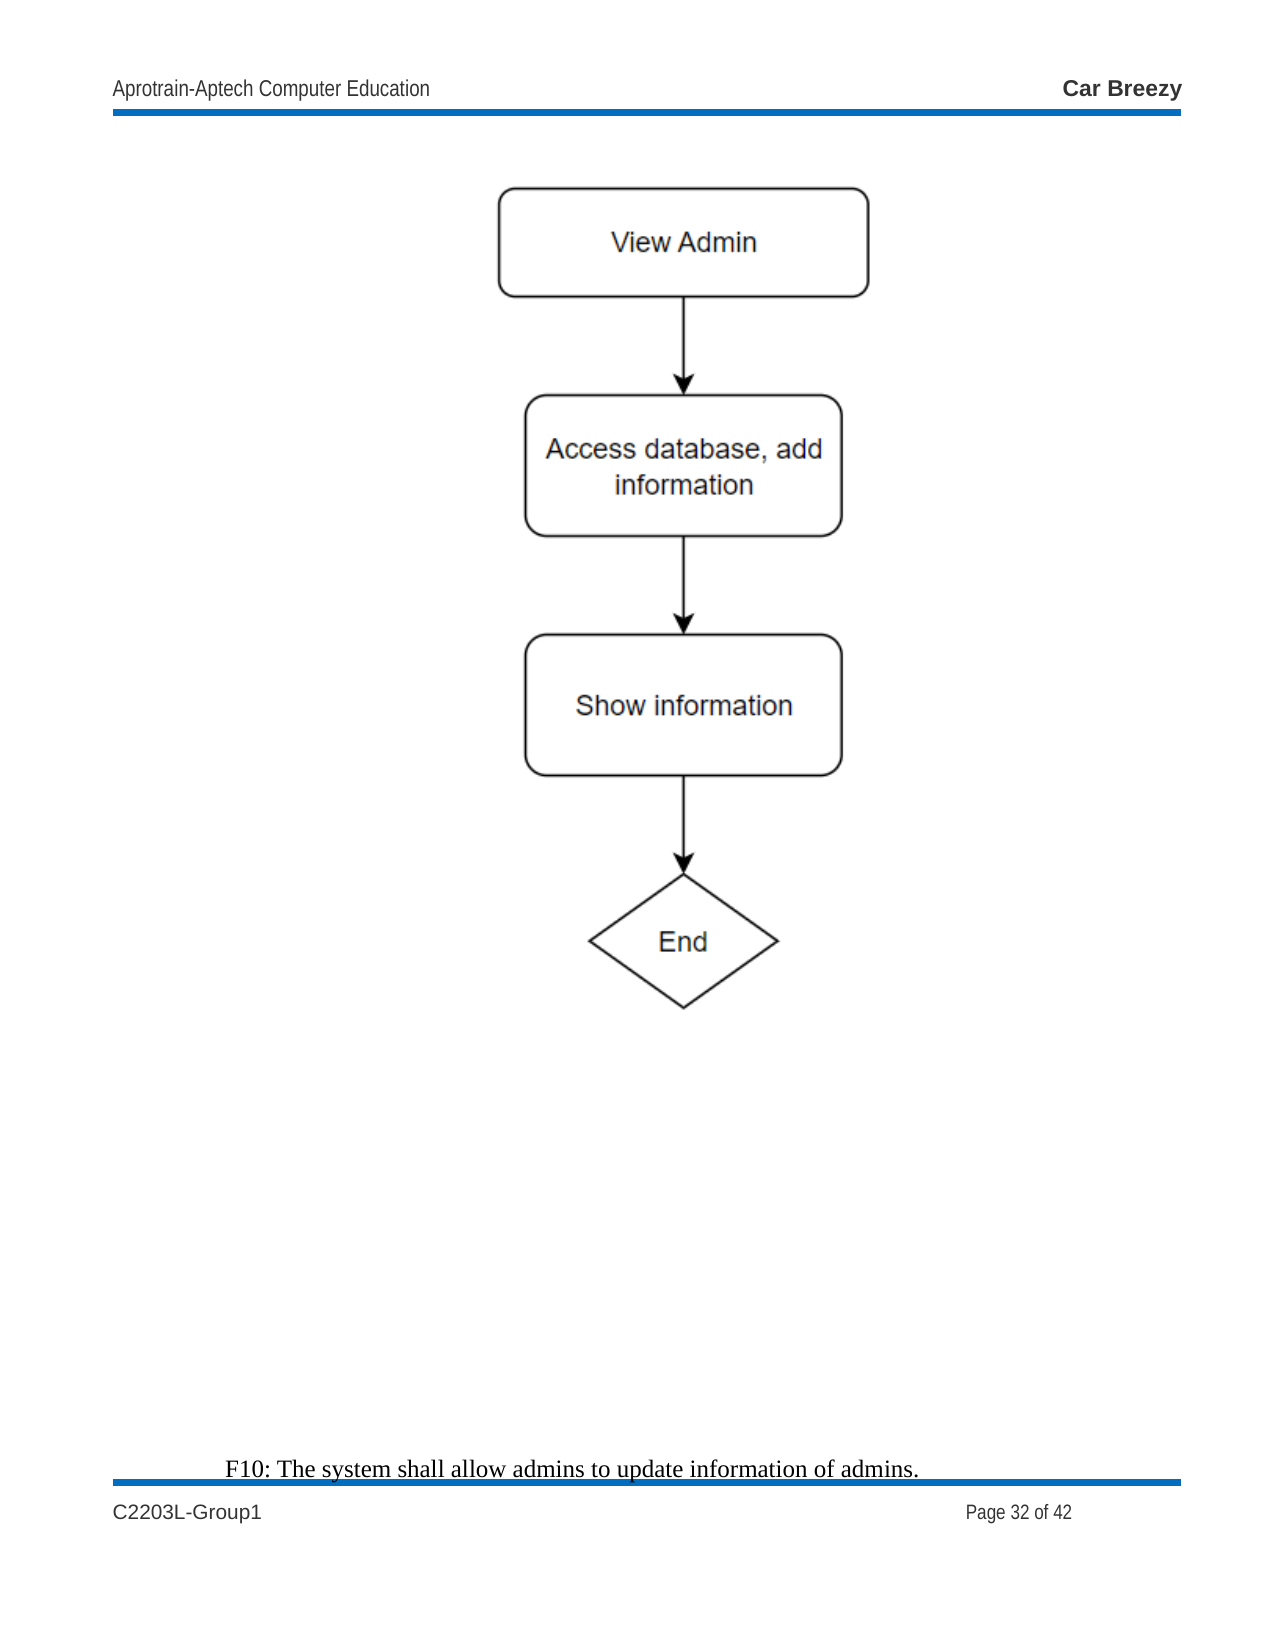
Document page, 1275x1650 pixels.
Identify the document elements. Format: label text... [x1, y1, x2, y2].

text F10: The system shall allow admins to update information of admins. [181, 1454, 1106, 1479]
